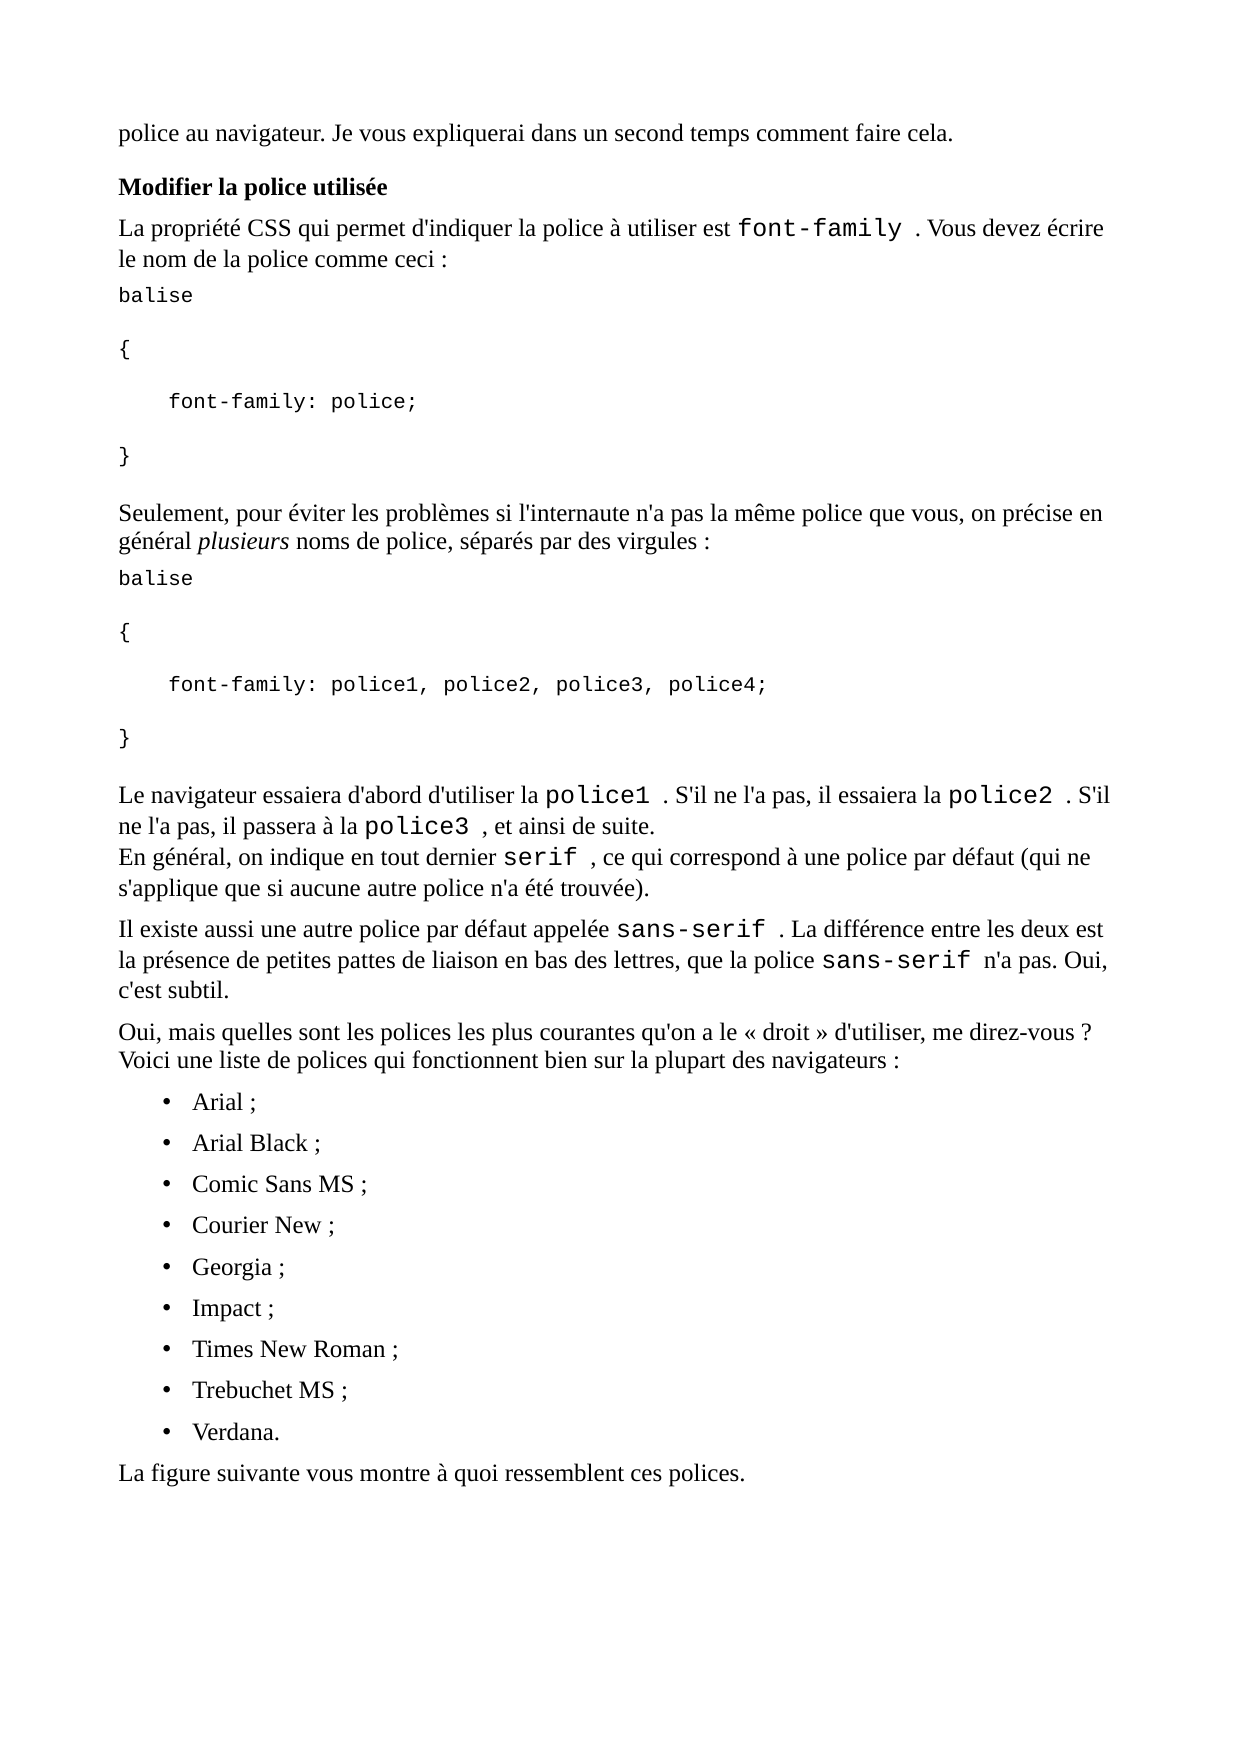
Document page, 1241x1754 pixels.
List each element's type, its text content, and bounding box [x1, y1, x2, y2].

list Arial ; [162, 1087, 1122, 1116]
text balise [118, 285, 1122, 309]
list Arial Black ; [162, 1128, 1122, 1157]
list Impact ; [162, 1293, 1122, 1322]
text } [118, 727, 1122, 751]
text La figure suivante vous montre à quoi ressemblent ces polices. [118, 1458, 1122, 1487]
list Trebuchet MS ; [162, 1376, 1122, 1404]
text font-family: police1, police2, police3, police4; [118, 674, 1122, 698]
text Le navigateur essaiera d'abord d'utiliser la police1 . S'il ne l'a pas, il essaiera la police2 . S'il ne l'a pas, il passera à la police3 , et ainsi de suite. En général, on indique en tout dernier serif , ce qui correspond à une police par défaut (qui ne s'applique que si aucune autre police n'a été trouvée). [118, 780, 1122, 901]
list Verdana. [162, 1417, 1122, 1446]
text Oui, mais quelles sont les polices les plus courantes qu'on a le « droit » d'utiliser, me direz-vous ? Voici une liste de polices qui fonctionnent bien sur la plupart des navigateurs : [118, 1017, 1122, 1074]
text balise [118, 568, 1122, 591]
text police au navigateur. Je vous expliquerai dans un second temps comment faire cela. [118, 118, 1122, 147]
text } [118, 444, 1122, 468]
text { [118, 621, 1122, 644]
subtitle Modifier la police utilisée [118, 172, 1122, 201]
list Georgia ; [162, 1252, 1122, 1281]
text La propriété CSS qui permet d'indiquer la police à utiliser est font-family . Vous devez écrire le nom de la police comme ceci : [118, 213, 1122, 273]
text Seulement, pour éviter les problèmes si l'internaute n'a pas la même police que vous, on précise en général plusieurs noms de police, séparés par des virgules : [118, 498, 1122, 555]
text Il existe aussi une autre police par défaut appelée sans-serif . La différence entre les deux est la présence de petites pattes de liaison en bas des lettres, que la police sans-serif n'a pas. Oui, c'est subtil. [118, 914, 1122, 1004]
list Comic Sans MS ; [162, 1169, 1122, 1198]
text font-family: police; [118, 391, 1122, 415]
list Times New Roman ; [162, 1334, 1122, 1363]
list Courier New ; [162, 1211, 1122, 1239]
text { [118, 338, 1122, 362]
